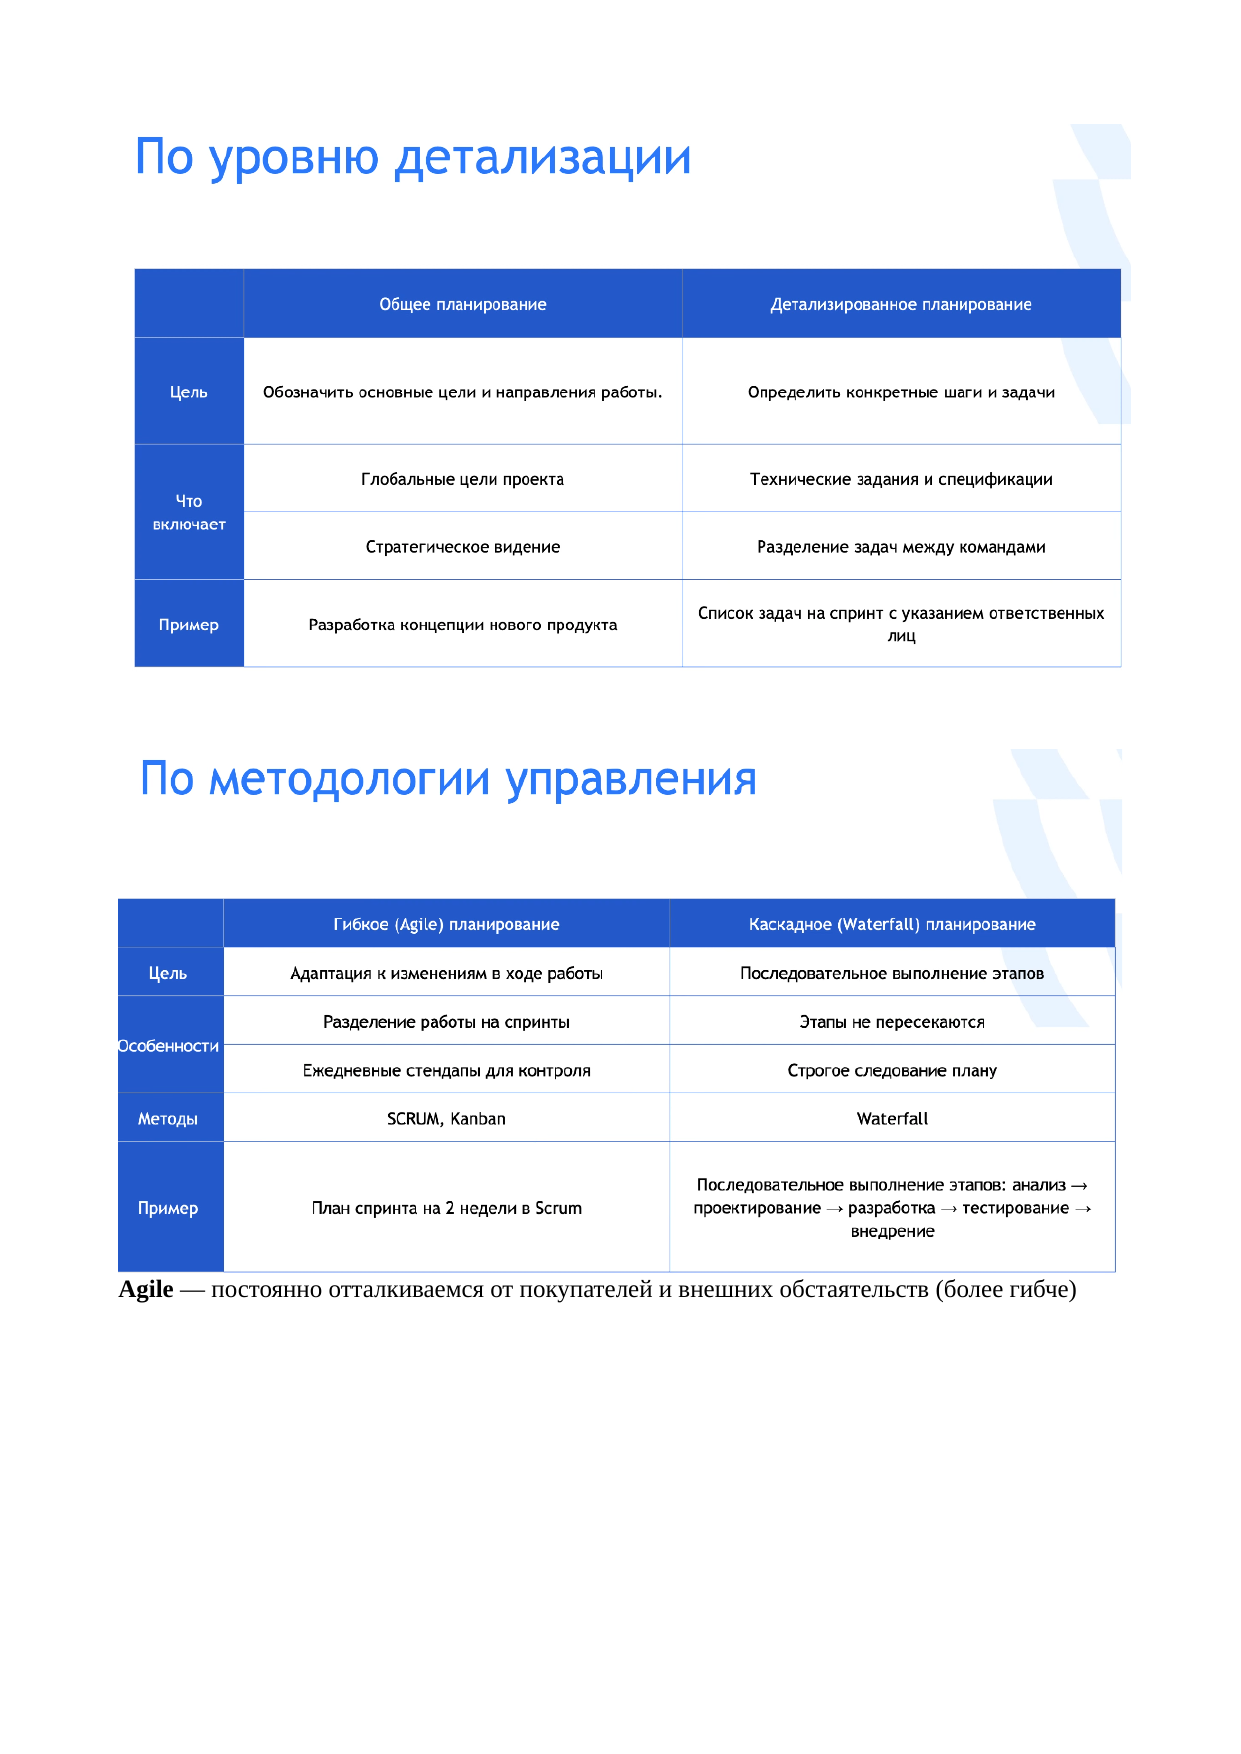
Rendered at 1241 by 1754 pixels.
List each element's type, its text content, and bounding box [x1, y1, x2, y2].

picture [118, 749, 1123, 1275]
text Agile — постоянно отталкиваемся от покупателей и внешних обстаятельств (более гибче) [118, 1275, 1122, 1303]
picture [126, 124, 1131, 692]
